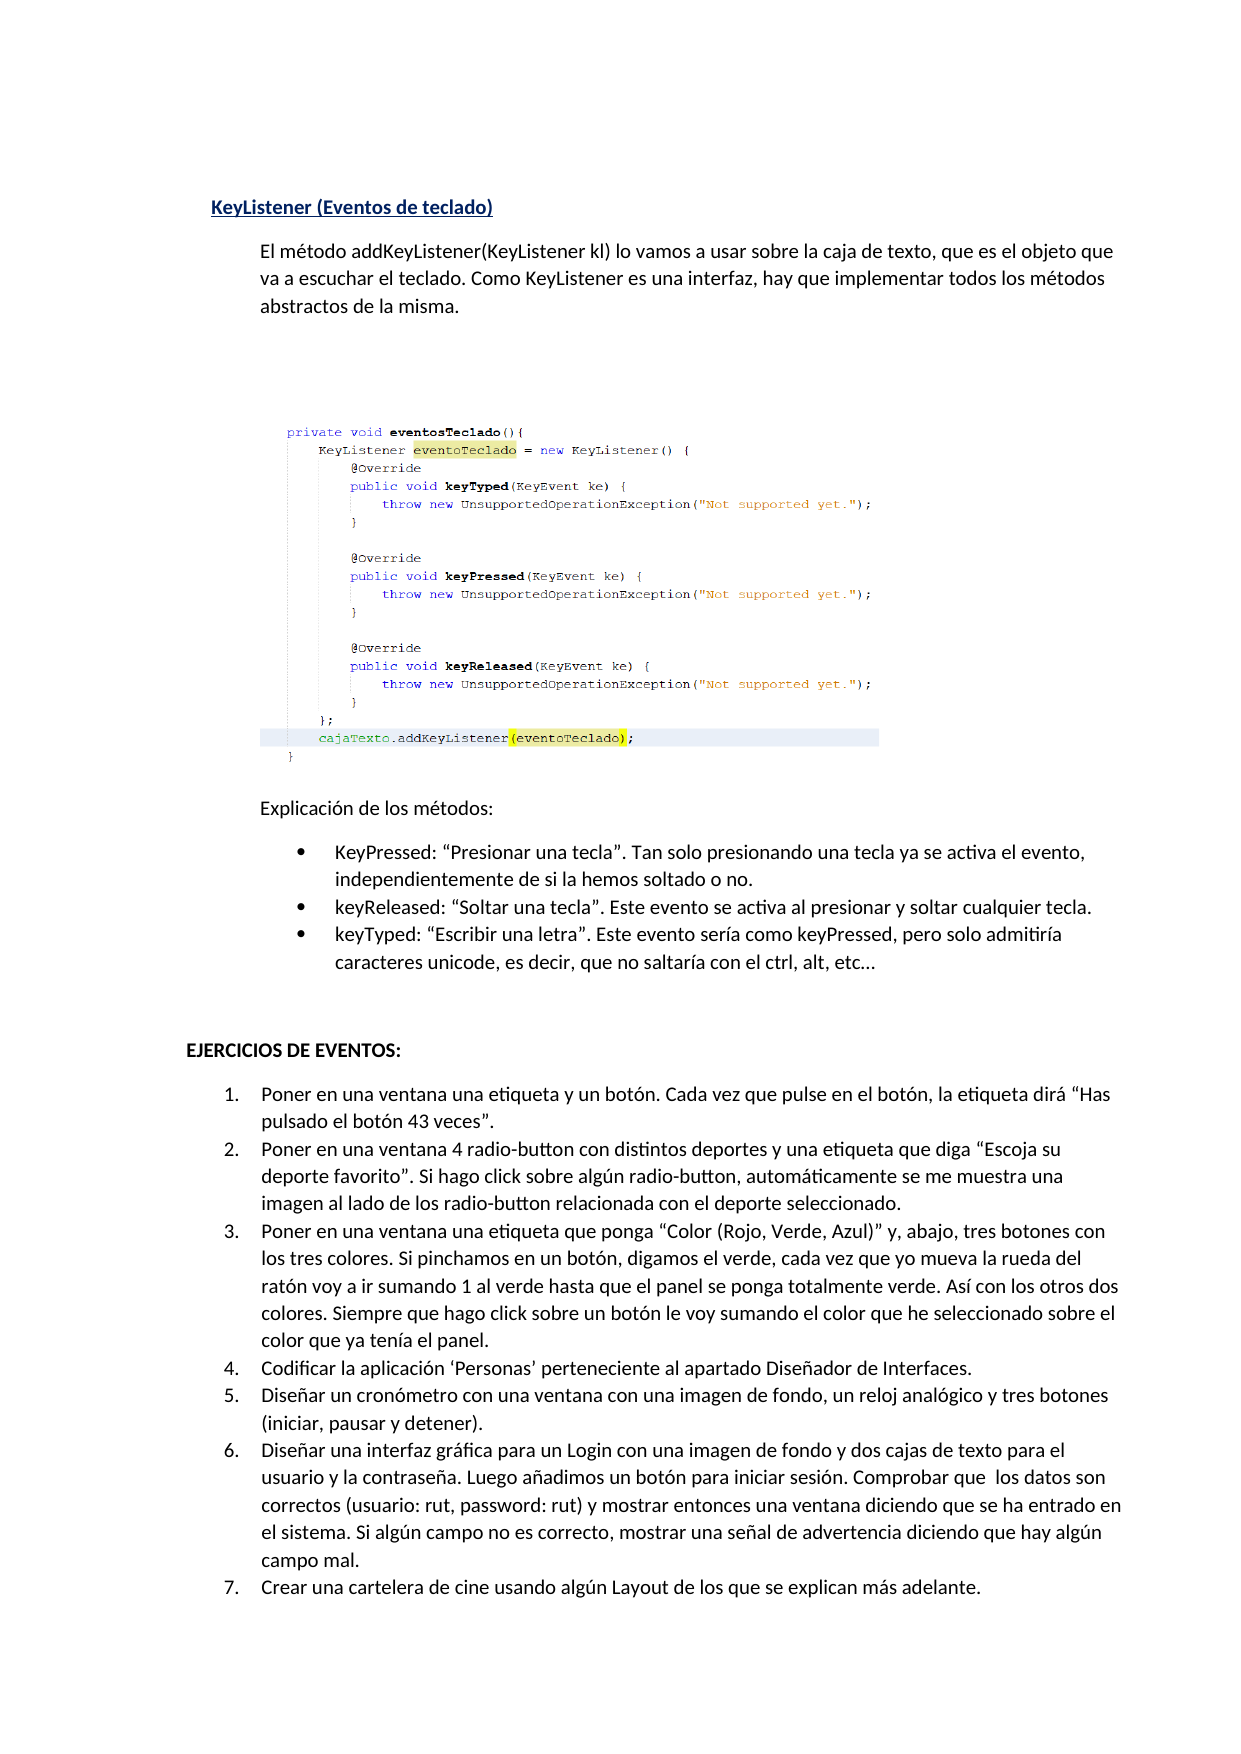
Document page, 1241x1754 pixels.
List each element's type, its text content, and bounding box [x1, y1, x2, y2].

text Explicación de los métodos: [260, 795, 1128, 821]
list Codificar la aplicación ‘Personas’ perteneciente al apartado Diseñador de Interfaces. [224, 1355, 1128, 1380]
text KeyListener (Eventos de teclado) [187, 194, 1128, 219]
list Poner en una ventana una etiqueta que ponga “Color (Rojo, Verde, Azul)” y, abajo, tres botones con los tres colores. Si pinchamos en un botón, digamos el verde, cada vez que yo mueva la rueda del ratón voy a ir sumando 1 al verde hasta que el panel se ponga totalmente verde. Así con los otros dos colores. Siempre que hago click sobre un botón le voy sumando el color que he seleccionado sobre el color que ya tenía el panel. [224, 1218, 1128, 1353]
list Diseñar una interfaz gráfica para un Login con una imagen de fondo y dos cajas de texto para el usuario y la contraseña. Luego añadimos un botón para iniciar sesión. Comprobar que los datos son correctos (usuario: rut, password: rut) y mostrar entonces una ventana diciendo que se ha entrado en el sistema. Si algún campo no es correcto, mostrar una señal de advertencia diciendo que hay algún campo mal. [224, 1437, 1128, 1572]
picture [260, 425, 880, 777]
list Poner en una ventana una etiqueta y un botón. Cada vez que pulse en el botón, la etiqueta dirá “Has pulsado el botón 43 veces”. [224, 1081, 1128, 1134]
list KeyPressed: “Presionar una tecla”. Tan solo presionando una tecla ya se activa el evento, independientemente de si la hemos soltado o no. [297, 839, 1128, 892]
list keyReleased: “Soltar una tecla”. Este evento se activa al presionar y soltar cualquier tecla. [297, 894, 1128, 919]
text EJERCICIOS DE EVENTOS: [186, 1037, 1128, 1062]
list Poner en una ventana 4 radio-button con distintos deportes y una etiqueta que diga “Escoja su deporte favorito”. Si hago click sobre algún radio-button, automáticamente se me muestra una imagen al lado de los radio-button relacionada con el deporte seleccionado. [224, 1136, 1128, 1216]
text El método addKeyListener(KeyListener kl) lo vamos a usar sobre la caja de texto, que es el objeto que va a escuchar el teclado. Como KeyListener es una interfaz, hay que implementar todos los métodos abstractos de la misma. [260, 238, 1128, 318]
list Crear una cartelera de cine usando algún Layout de los que se explican más adelante. [224, 1574, 1128, 1599]
list Diseñar un cronómetro con una ventana con una imagen de fondo, un reloj analógico y tres botones (iniciar, pausar y detener). [224, 1382, 1128, 1435]
list keyTyped: “Escribir una letra”. Este evento sería como keyPressed, pero solo admitiría caracteres unicode, es decir, que no saltaría con el ctrl, alt, etc… [297, 921, 1128, 974]
